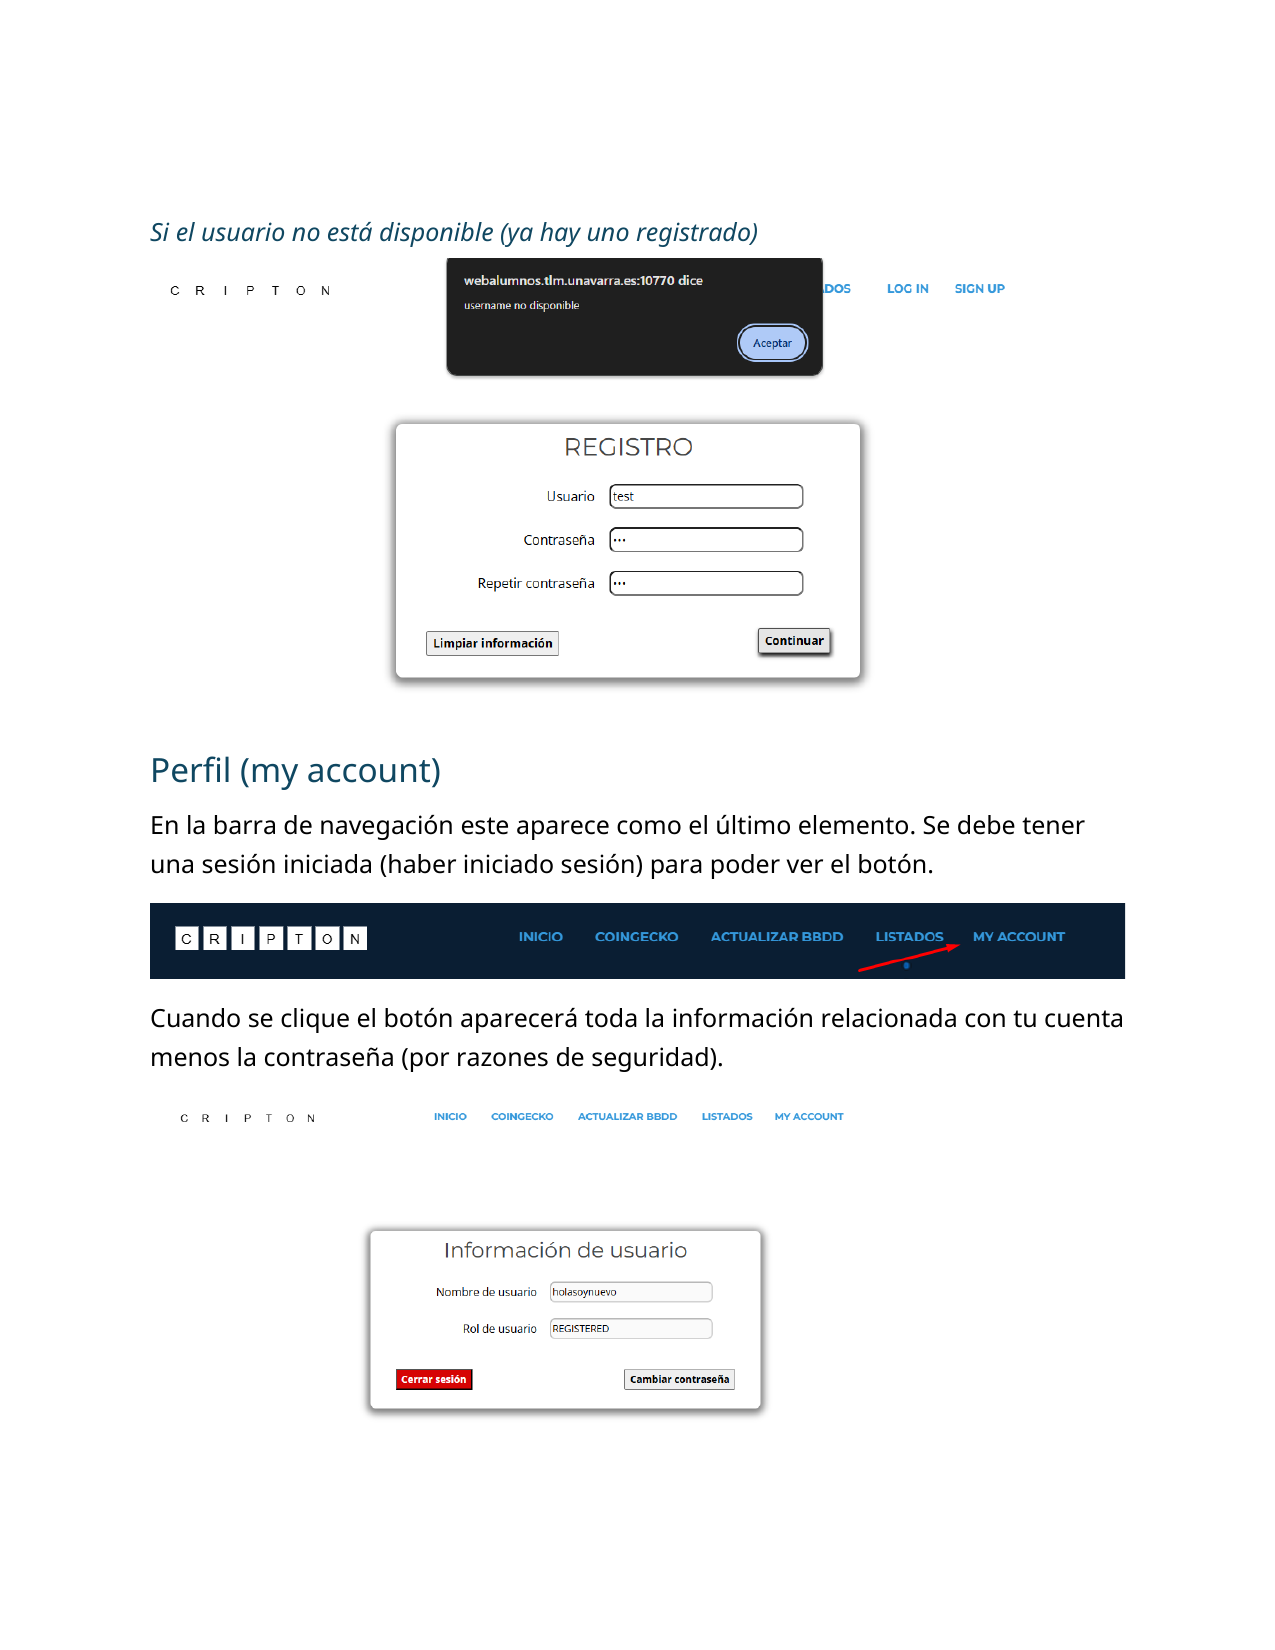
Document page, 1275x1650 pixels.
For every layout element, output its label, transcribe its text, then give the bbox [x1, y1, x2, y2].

text Cuando se clique el botón aparecerá toda la información relacionada con tu cuenta menos la contraseña (por razones de seguridad). [150, 1000, 1125, 1074]
subtitle Perfil (my account) [150, 747, 1125, 792]
subtitle Si el usuario no está disponible (ya hay uno registrado) [150, 214, 1125, 248]
text En la barra de navegación este aparece como el último elemento. Se debe tener una sesión iniciada (haber iniciado sesión) para poder ver el botón. [150, 808, 1125, 881]
